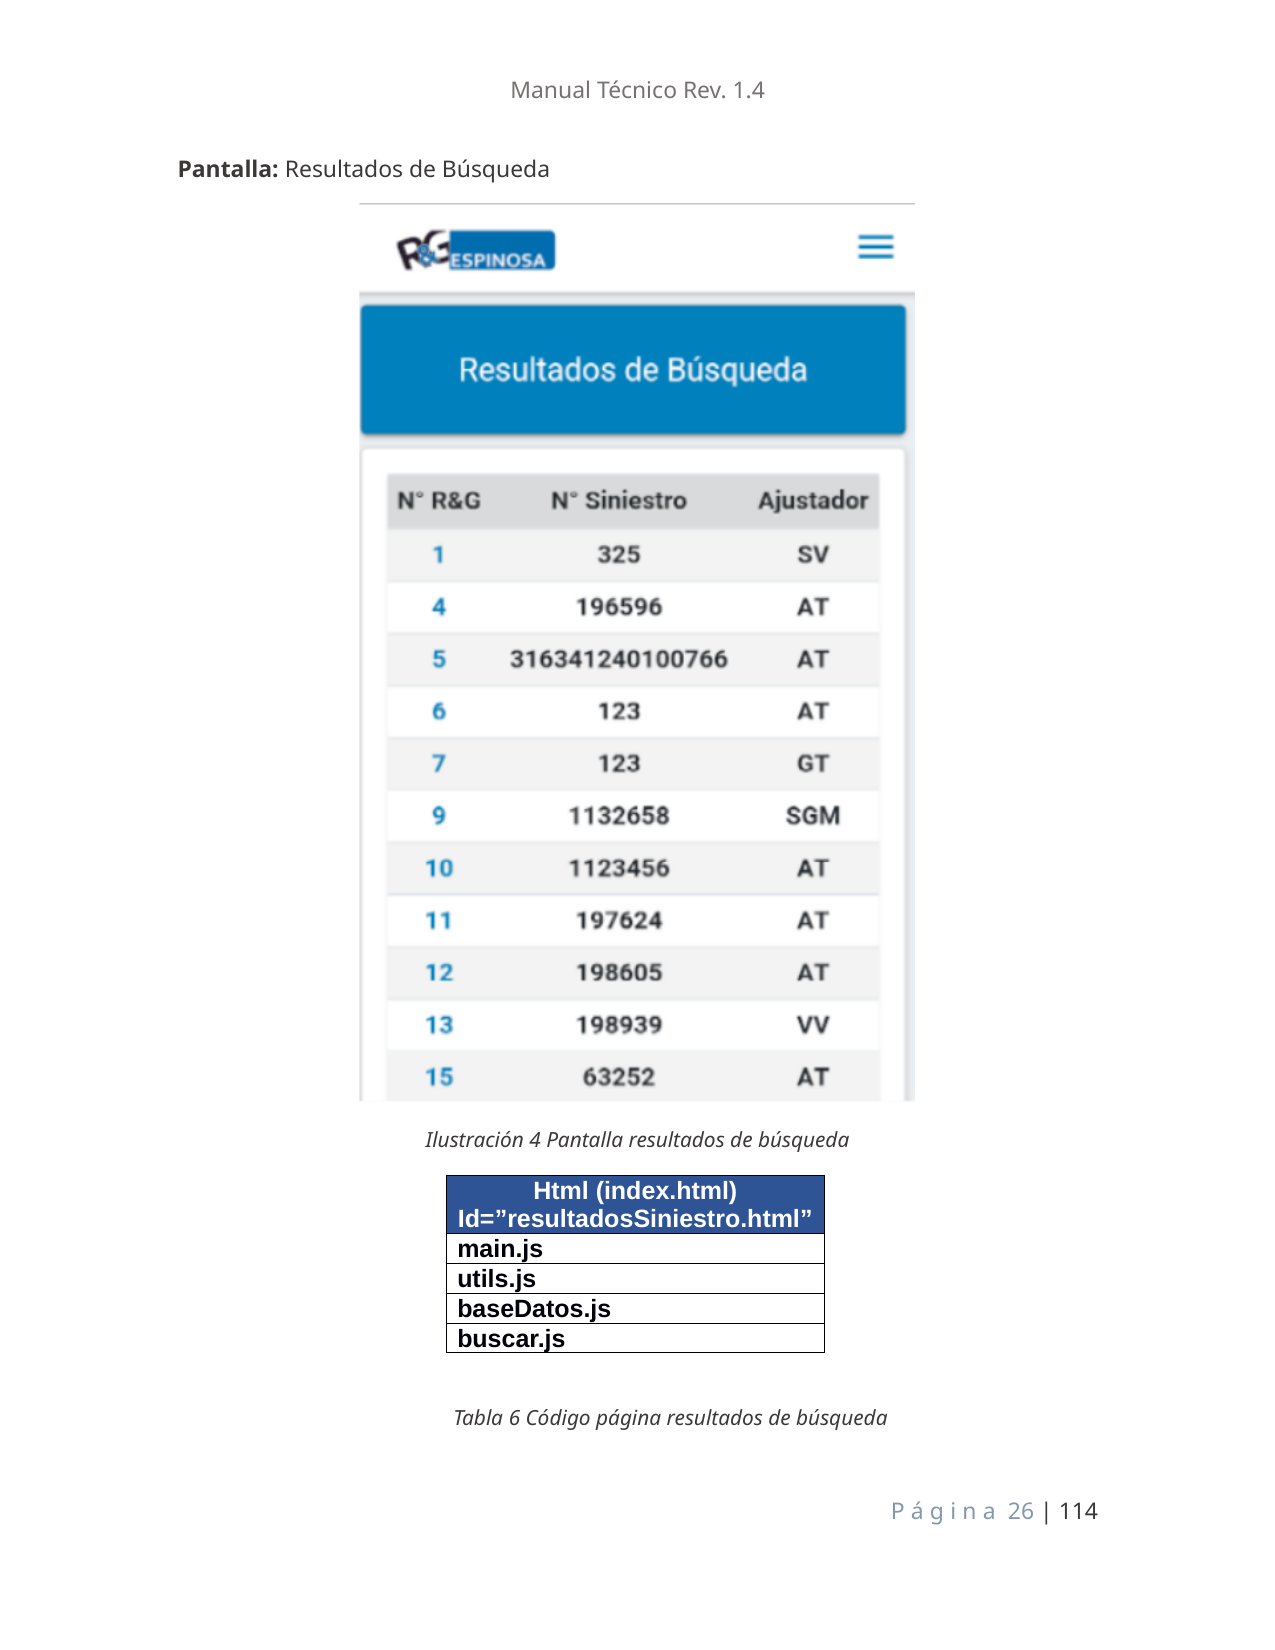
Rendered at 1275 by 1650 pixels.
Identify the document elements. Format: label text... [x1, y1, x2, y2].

table_cell buscar.js [447, 1324, 824, 1352]
text Ilustración 4 Pantalla resultados de búsqueda [177, 1125, 1098, 1154]
picture [359, 203, 915, 1106]
text Tabla 6 Código página resultados de búsqueda [177, 1403, 1098, 1431]
text Pantalla: Resultados de Búsqueda [177, 153, 1098, 184]
table_cell main.js [447, 1234, 824, 1263]
table_header Html (index.html) Id=”resultadosSiniestro.html” [447, 1176, 824, 1233]
table_cell baseDatos.js [447, 1294, 824, 1322]
table_cell utils.js [447, 1264, 824, 1293]
